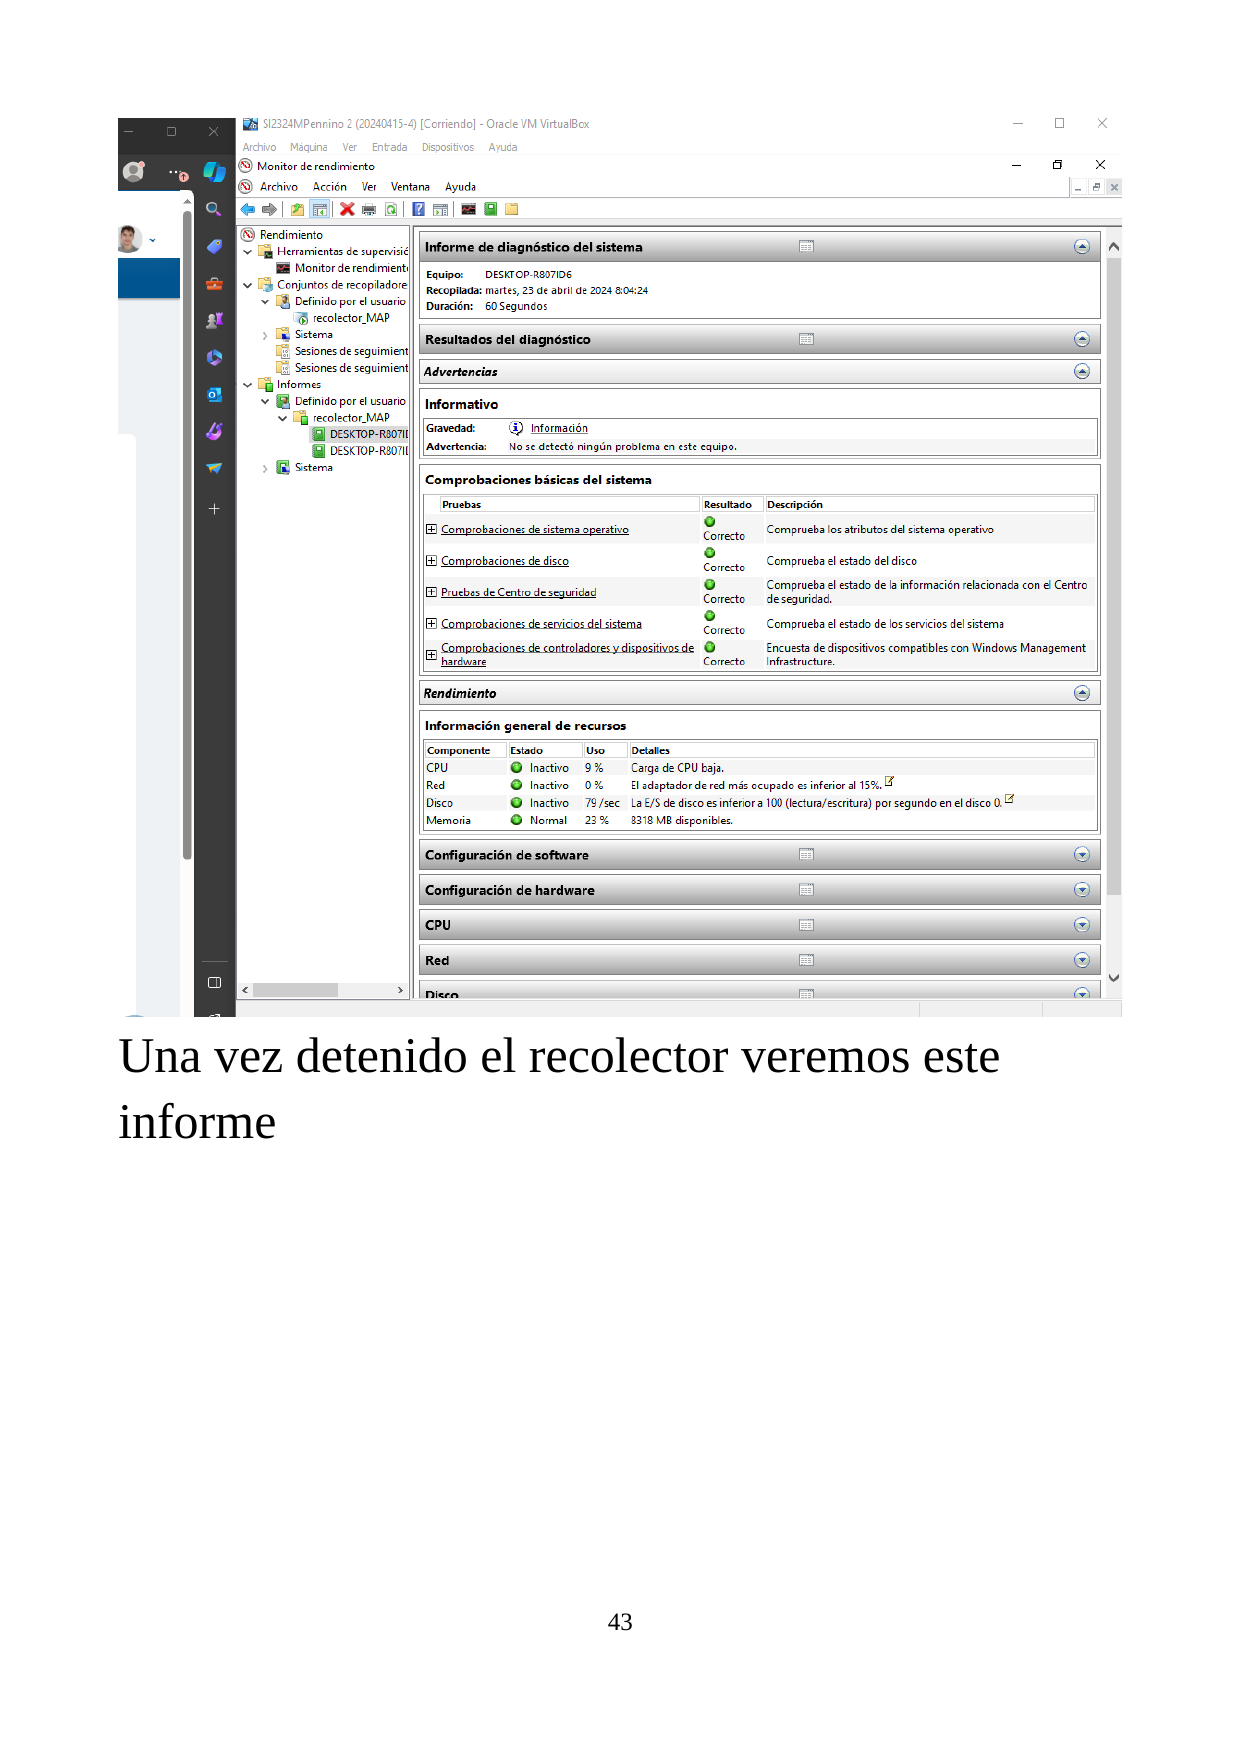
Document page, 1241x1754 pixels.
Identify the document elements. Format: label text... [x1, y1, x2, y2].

picture [118, 118, 1123, 1017]
text Una vez detenido el recolector veremos este informe [118, 1017, 1122, 1149]
